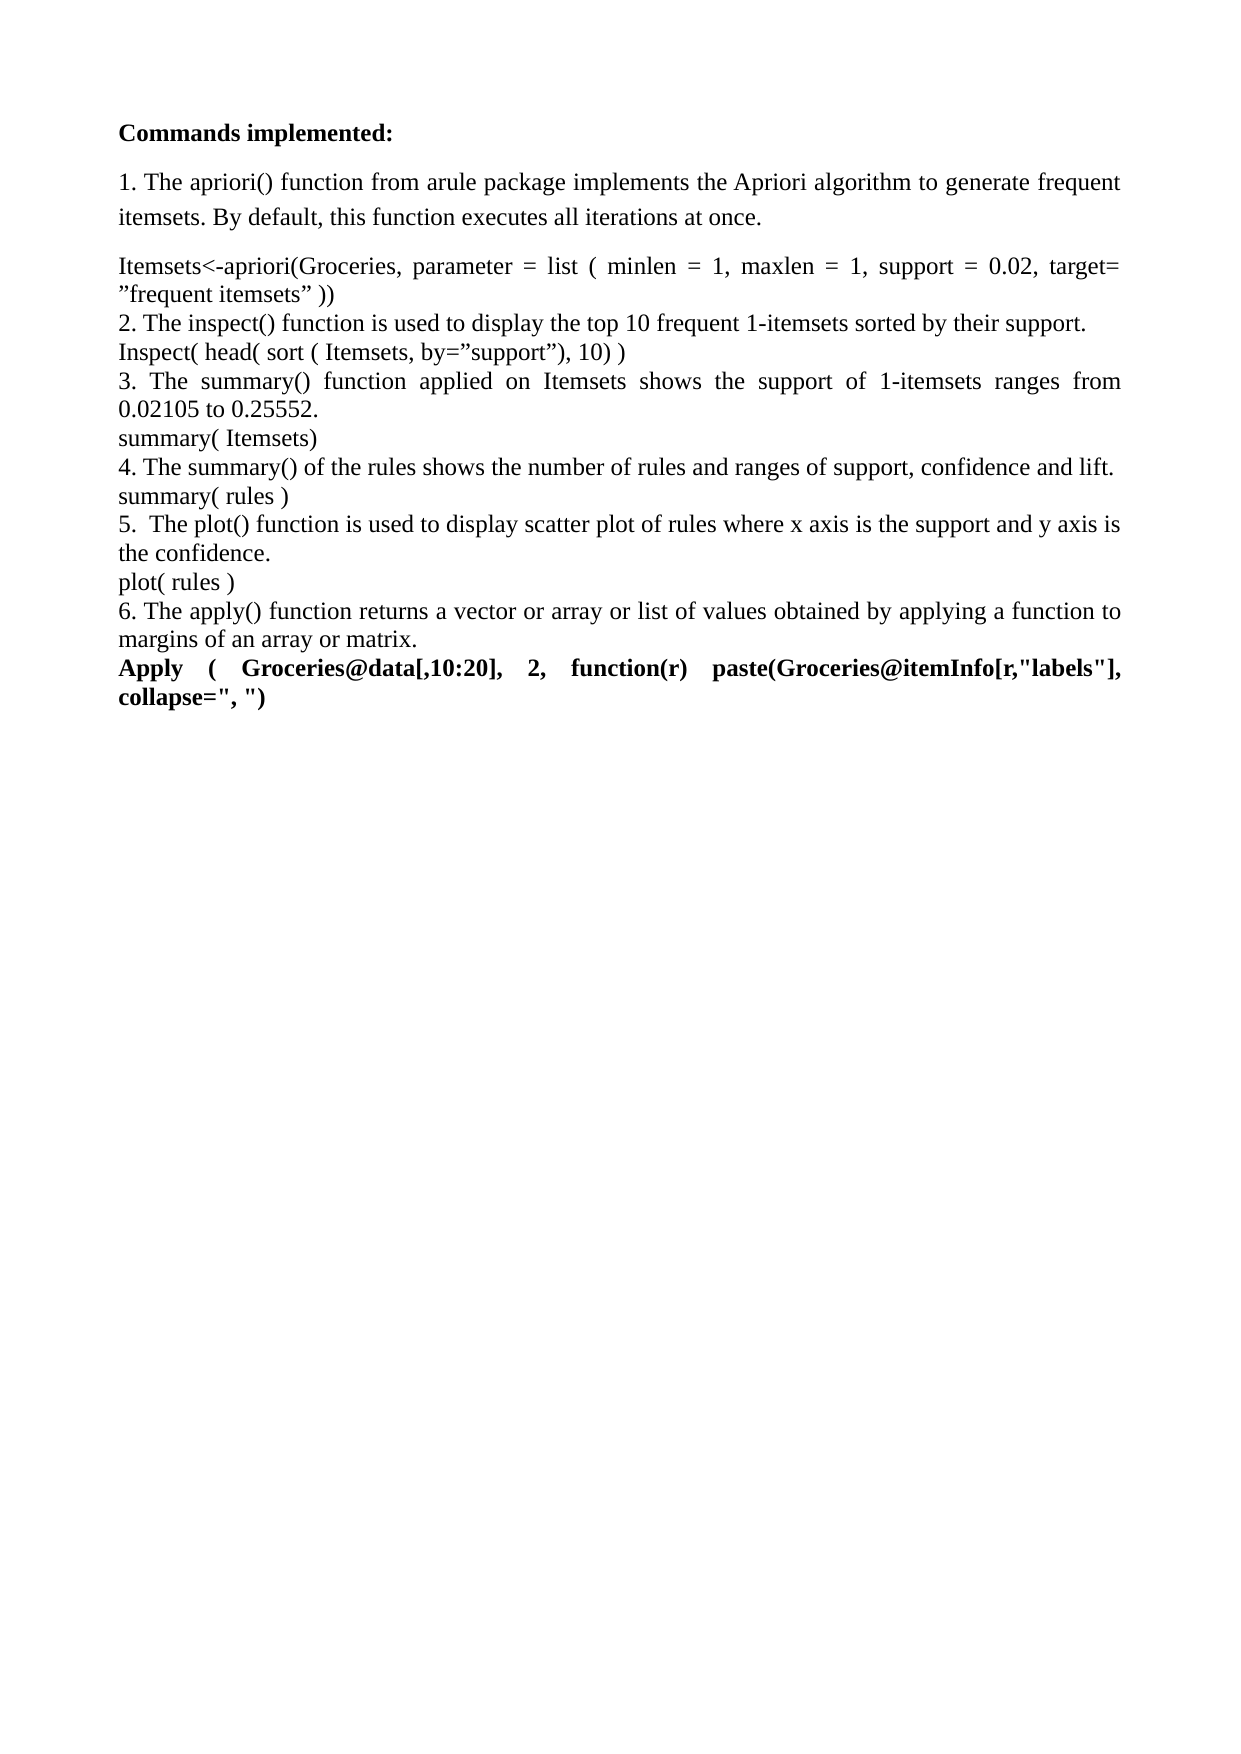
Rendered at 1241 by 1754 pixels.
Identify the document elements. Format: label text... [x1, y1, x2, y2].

text summary( rules ) [118, 481, 1122, 509]
text plot( rules ) [118, 567, 1122, 596]
text 1. The apriori() function from arule package implements the Apriori algorithm to generate frequent itemsets. By default, this function executes all iterations at once. [118, 167, 1122, 230]
text Itemsets<-apriori(Groceries, parameter = list ( minlen = 1, maxlen = 1, support = 0.02, target= ”frequent itemsets” )) [118, 251, 1122, 308]
text 4. The summary() of the rules shows the number of rules and ranges of support, confidence and lift. [118, 452, 1122, 481]
text Apply ( Groceries@data[,10:20], 2, function(r) paste(Groceries@itemInfo[r,"labels"], collapse=", ") [118, 653, 1122, 711]
text summary( Itemsets) [118, 423, 1122, 452]
text 5. The plot() function is used to display scatter plot of rules where x axis is the support and y axis is the confidence. [118, 509, 1122, 567]
text 6. The apply() function returns a vector or array or list of values obtained by applying a function to margins of an array or matrix. [118, 596, 1122, 653]
text 3. The summary() function applied on Itemsets shows the support of 1-itemsets ranges from 0.02105 to 0.25552. [118, 366, 1122, 423]
text Commands implemented: [118, 118, 1122, 147]
text 2. The inspect() function is used to display the top 10 frequent 1-itemsets sorted by their support. [118, 308, 1122, 337]
text Inspect( head( sort ( Itemsets, by=”support”), 10) ) [118, 337, 1122, 366]
